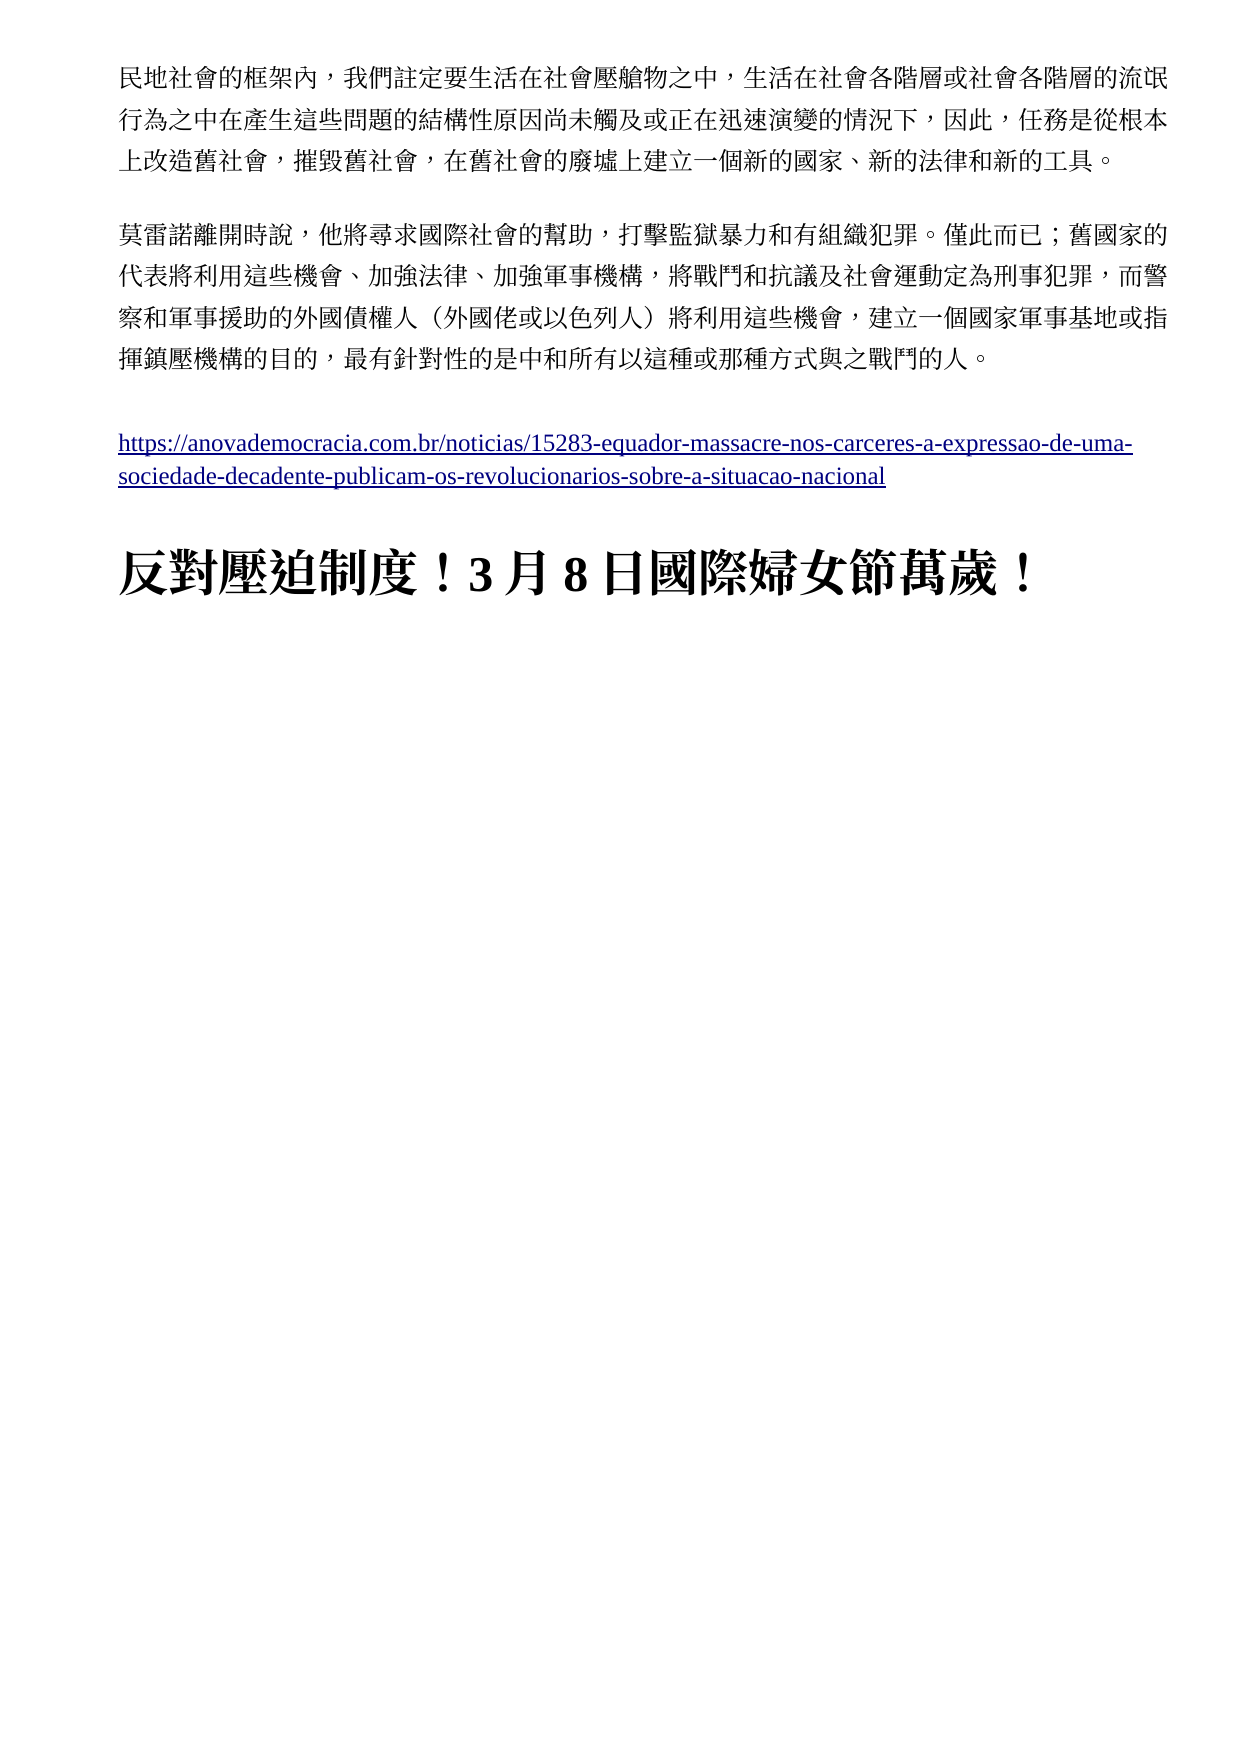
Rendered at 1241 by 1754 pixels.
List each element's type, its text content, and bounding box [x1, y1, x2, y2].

text 2021-03-02T19:27:25-03:00 喬瓦娜·謝德豪爾 ['/images/0-2021/01/international/carceles厄瓜多fdlp-電子商務網站'] 厄瓜多人民國防陣線（FDLP）2月28日發表了一篇名為《高加索大屠殺》的文章，這是一個頹廢社會的表達，內容涉及82名被拘留者在該國擁擠的監獄裡的叛亂中被謀殺的全國情況，顯然是敵對派系之間的衝突，但有更深的根源。厄瓜多革命者的文字探討了這些階級根源： “犯罪對生產力發展的影響甚至可以詳細地表現出來。如果沒有搶劫，鎖會發展到現在的完美狀態嗎？如果沒有偽造貨幣的人，紙幣的製造業會發展到目前的完美水平嗎？。。。。如果我們離開私人犯罪的領域：沒有國家犯罪，世界市場會出現嗎？哪怕是國家馬克思。馬克思。 監獄不是社會的毒瘤，它是社會本身以各種形式暴露出來的，而是在一定的環境中暴露出來的。 在過去的幾天裡，大約有一百名囚犯被屠殺，這是人類所能想象的最殘酷的方式。敲詐勒索器官、肢解肢體、斬首、絞刑等，暴露了改造言論的謬誤和國家機構的效率，此外，還暴露了困擾社會的巨大危機，社會各條戰線都在腐蝕。 面對這些事實，許多部門提高聲音，指出必須執行無期徒刑或死刑。也有人對犯罪的“自然”條件或這些異常行為的先天性起源提出異議。 新聞界談論監獄制度的弱點，就好像它不屬於國家的社會結構一樣。簡言之，人們尋求借口或論據，試圖為不合理的做法辯護。 該國監獄的監視和控制系統是該地區最現代化的系統之一，如果一角硬幣不被裝有監視攝像機、金屬探測器、掃描器等的各種安全過濾器檢測到，幾乎不可能進入。 監獄記憶體在的刀具、工業用筆、彈藥、手槍、手榴彈、步槍（在各種搜查中發現了戰爭用步槍）、電話，當然，還有各種毒品，都是犯罪團伙與警察、導遊和行政人員結盟的產物；或雖然幫派是中心是事實，但整個機構、警察和行政結構的共謀使監獄內外的功能和可持續性得以發揮。 很難確定有多少錢在拉塔孔加所謂的康復中心內流動，大約有5000名囚犯。每個人都必須為使用手機、車間甚至教育支付學費。此外，一部內部電話可能需要800到1200美元。事實上，導遊和警察把它們賣了；三個月後，他們在搜查過程中從囚犯手中把它們拿走，再賣給不同病房的其他囚犯。如果說全國有4萬左右的犯人，基本上有4個強大而眾多的幫派存在於所有這些中心，那麼上述暴露出來的情況就是他們及其同夥殺人的一個很好的理由。 這個國家的監獄問題是系統性的。犯罪正在蓬勃發展，沒有任何強制性法律和（或）措施能夠控制犯罪，因為這些法律和（或）措施能夠應對半封建的動態和生產關係，而這些動態和關係無法消除導致社會某些階層解體的結構性條件。 這個國家的監獄問題是系統性的。犯罪活動正在蓬勃發展，沒有任何強制性法律和/或措施能夠加以控制，因為這些法律和/或措施以半封建的方式和生產關係應對尷尬的動態，而生產關係無法消除導致社會某些階層解體的結構性條件。 確實，根據前國家的憲法，有八個人是在他們的責任範圍內被殺害的，他們的目的是懲罰犯罪行為，使被拘留者康復，並隨後使他重返社會；然而，與這些囚犯、這些囚犯的受害者和普通群眾一樣，國家也回到了社會讓他們失望，不是因為我想，而是因為這是他們的邏輯，它的組織方式是這樣的，它捍衛了少數大資產階級和大地主的利益，其餘的人口是可用的、可支配的或可替代的。 這些法律並不是為了在民眾的社會行為中取得某種平衡；相反，它們是為了鞏固官僚資本主義和舊政府。看看在所謂的康復中心裡，有多少患有災難性疾病的老年囚犯，卻沒有采取任何措施給予他們及時和有效的關注。在這些中心，幾十名囚犯死於疾病和缺乏關注；然而，幾天前，一名法官裁定，雅各布·布哈姆（前總統之子、阿卜杜勒·布哈姆法官的囚犯）被給予替代措施，因為這個不幸的人難以應對基多的寒冷。他們把他送到瓜亞基爾軟禁。 恩格斯以深刻的客觀性指出：“當一個人對另一個造成他死亡的人作出這種傷害時，我們說這是謀殺；如果肇事者有預謀，我們認為他的行為是犯罪。但是，當社會把幾百個無產階級置於這樣的境地，使他們必然面臨過早的、不正常的死亡，遭受刀槍不入的暴力死亡；當社會剝奪了成千上萬人不可缺少的生存手段，並給他們施加了其他條件，以致於生存是不可能的；當法律的強大力量在這種情況下一直保持到死亡，這是它不可避免的後果；……當它非常清楚地知道這成千上萬的人將成為這些生存條件的受害者，卻允許他們生存，所以所犯的是一種罪行，與個人所犯的罪行非常相似，只是在這種情況下，它更隱蔽，更陰險，一種沒有人能為自己辯護的罪行，這似乎不是一種罪行，因為凶手看不見，因為凶手同時是所有人和任何人，因為受害者的死亡似乎是自然的，他犯的罪比不犯的罪要少，但這並不意味著他的罪行更少。 就在監獄大屠殺發生前幾天，十幾個人因長期和有系統地侵犯一批身心殘疾兒童而被捕。當然，這一反常現象被資產階級新聞界忽視了，更被國家干預忽視了，對受害者和肇事者進行了適當的處理。今天，強姦、謀殺、肢解、盜竊、偷牛、販毒、私營企業主或公務員腐敗被視為一種規則，是不可避免的，是我們必須習慣的。 如果一個公務員或私人商人能夠偽造檢測Covid-19的測試和疫苗，以保護民眾免受流感大流行的影響，或者在購買和分發所有這些針對Covid的投入物時犯下腐敗行為，我們會對監獄裡發生的事感到驚訝嗎？當然不是，這些罪行與監獄中的謀殺和有組織犯罪是同一種罪行，甚至是更嚴重的罪行，因為它們涉及更多處於不利地位的人，攻擊公共和私營機構群眾的健康和生活。 馬克思在《神聖的家庭》一書中指出要“消滅犯罪的反社會根源”。通過增加和支援監獄法以及更多地重新啟用鎮壓機構，打擊犯罪的鬥爭只能是狹隘的解決辦法，因此，在這個半封建和半殖民地社會的框架內，我們註定要生活在社會壓艙物之中，生活在社會各階層或社會各階層的流氓行為之中在產生這些問題的結構性原因尚未觸及或正在迅速演變的情況下，因此，任務是從根本上改造舊社會，摧毀舊社會，在舊社會的廢墟上建立一個新的國家、新的法律和新的工具。 莫雷諾離開時說，他將尋求國際社會的幫助，打擊監獄暴力和有組織犯罪。僅此而已；舊國家的代表將利用這些機會、加強法律、加強軍事機構，將戰鬥和抗議及社會運動定為刑事犯罪，而警察和軍事援助的外國債權人（外國佬或以色列人）將利用這些機會，建立一個國家軍事基地或指揮鎮壓機構的目的，最有針對性的是中和所有以這種或那種方式與之戰鬥的人。 [118, 59, 1181, 376]
subtitle 反對壓迫制度！3月8日國際婦女節萬歲！ [118, 534, 1181, 606]
text https://anovademocracia.com.br/noticias/15283-equador-massacre-nos-carceres-a-expressao-de-uma-sociedade-decadente-publicam-os-revolucionarios-sobre-a-situacao-nacional [118, 395, 1181, 490]
